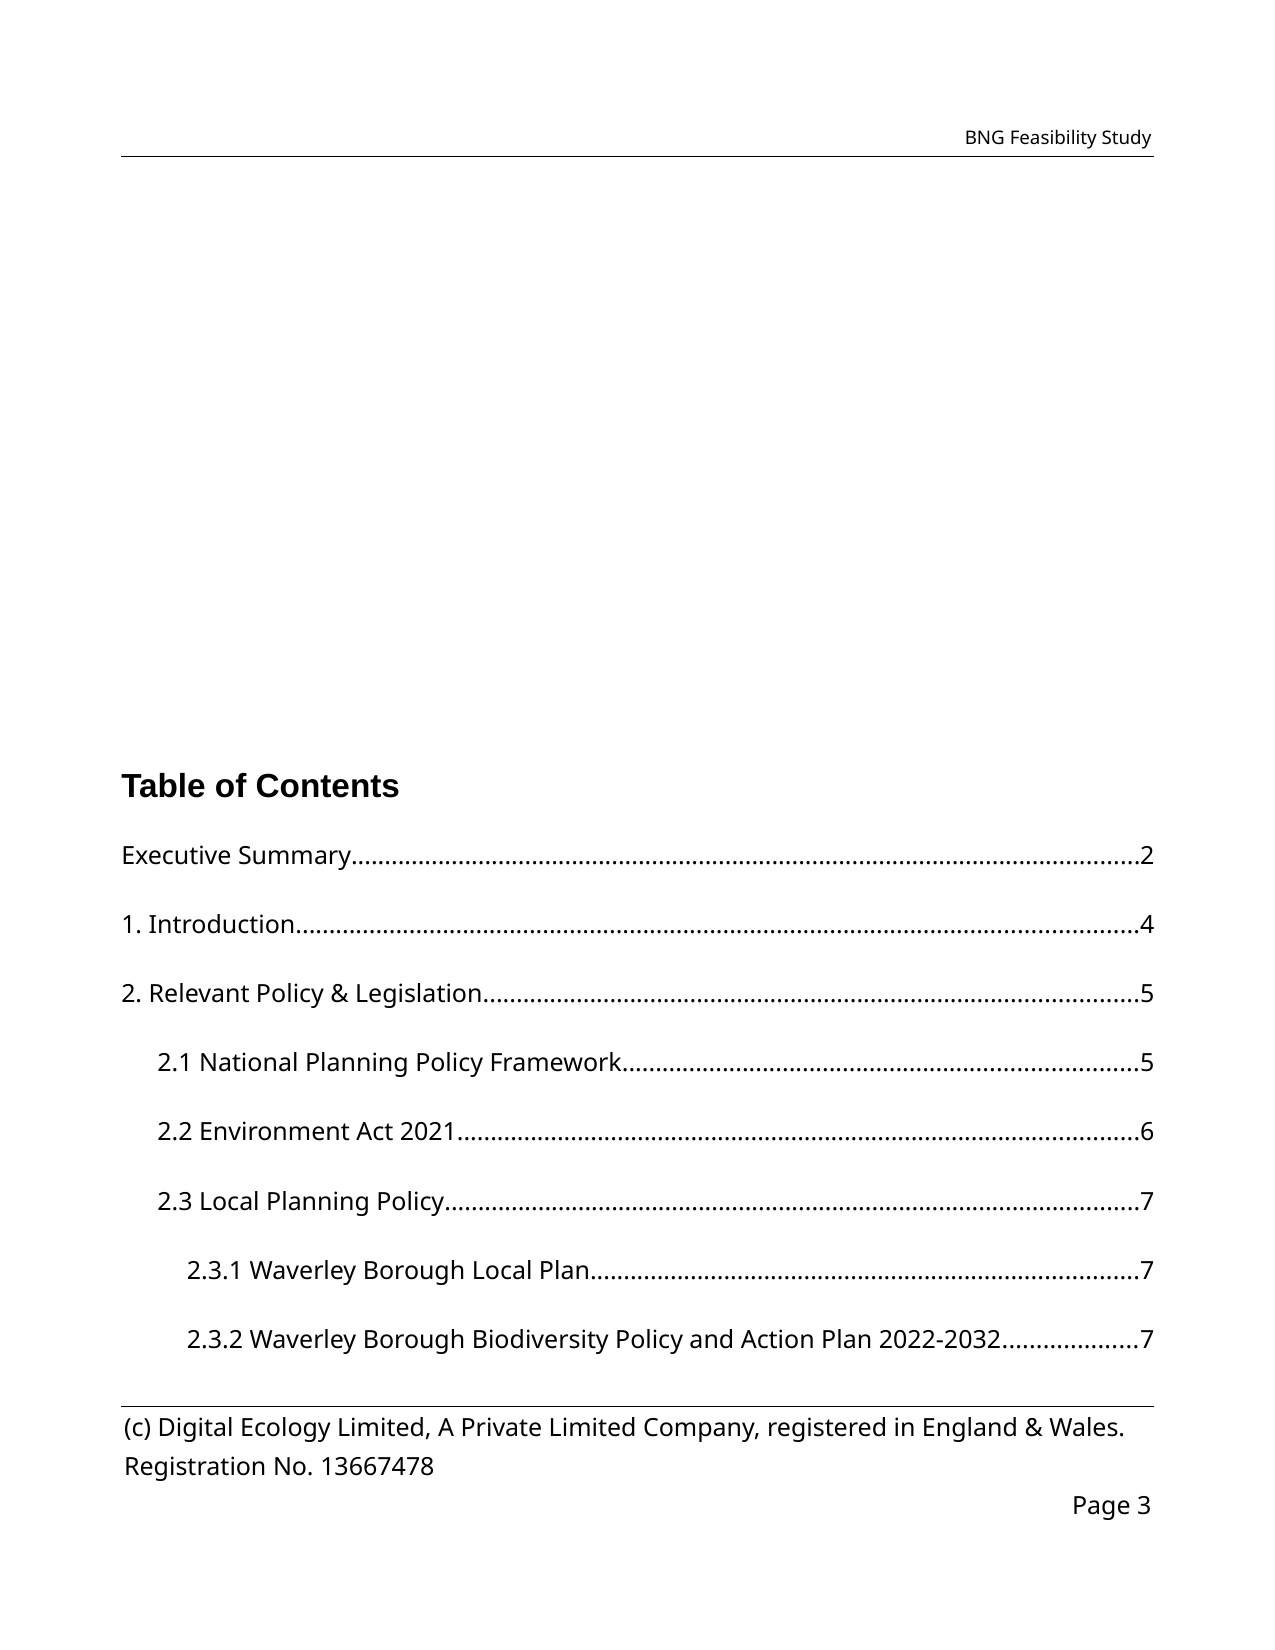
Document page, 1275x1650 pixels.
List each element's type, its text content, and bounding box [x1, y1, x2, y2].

text 1. Introduction 4 [121, 907, 1154, 941]
text 2.2 Environment Act 2021 6 [151, 1114, 1154, 1148]
text 2.3 Local Planning Policy 7 [151, 1183, 1154, 1217]
text 2.3.1 Waverley Borough Local Plan 7 [180, 1252, 1154, 1286]
text 2.1 National Planning Policy Framework 5 [151, 1045, 1154, 1079]
text 2. Relevant Policy & Legislation 5 [121, 976, 1154, 1010]
text 2.3.2 Waverley Borough Biodiversity Policy and Action Plan 2022-2032 7 [180, 1322, 1154, 1356]
subtitle Table of Contents [121, 766, 1154, 804]
text Executive Summary 2 [121, 837, 1154, 871]
